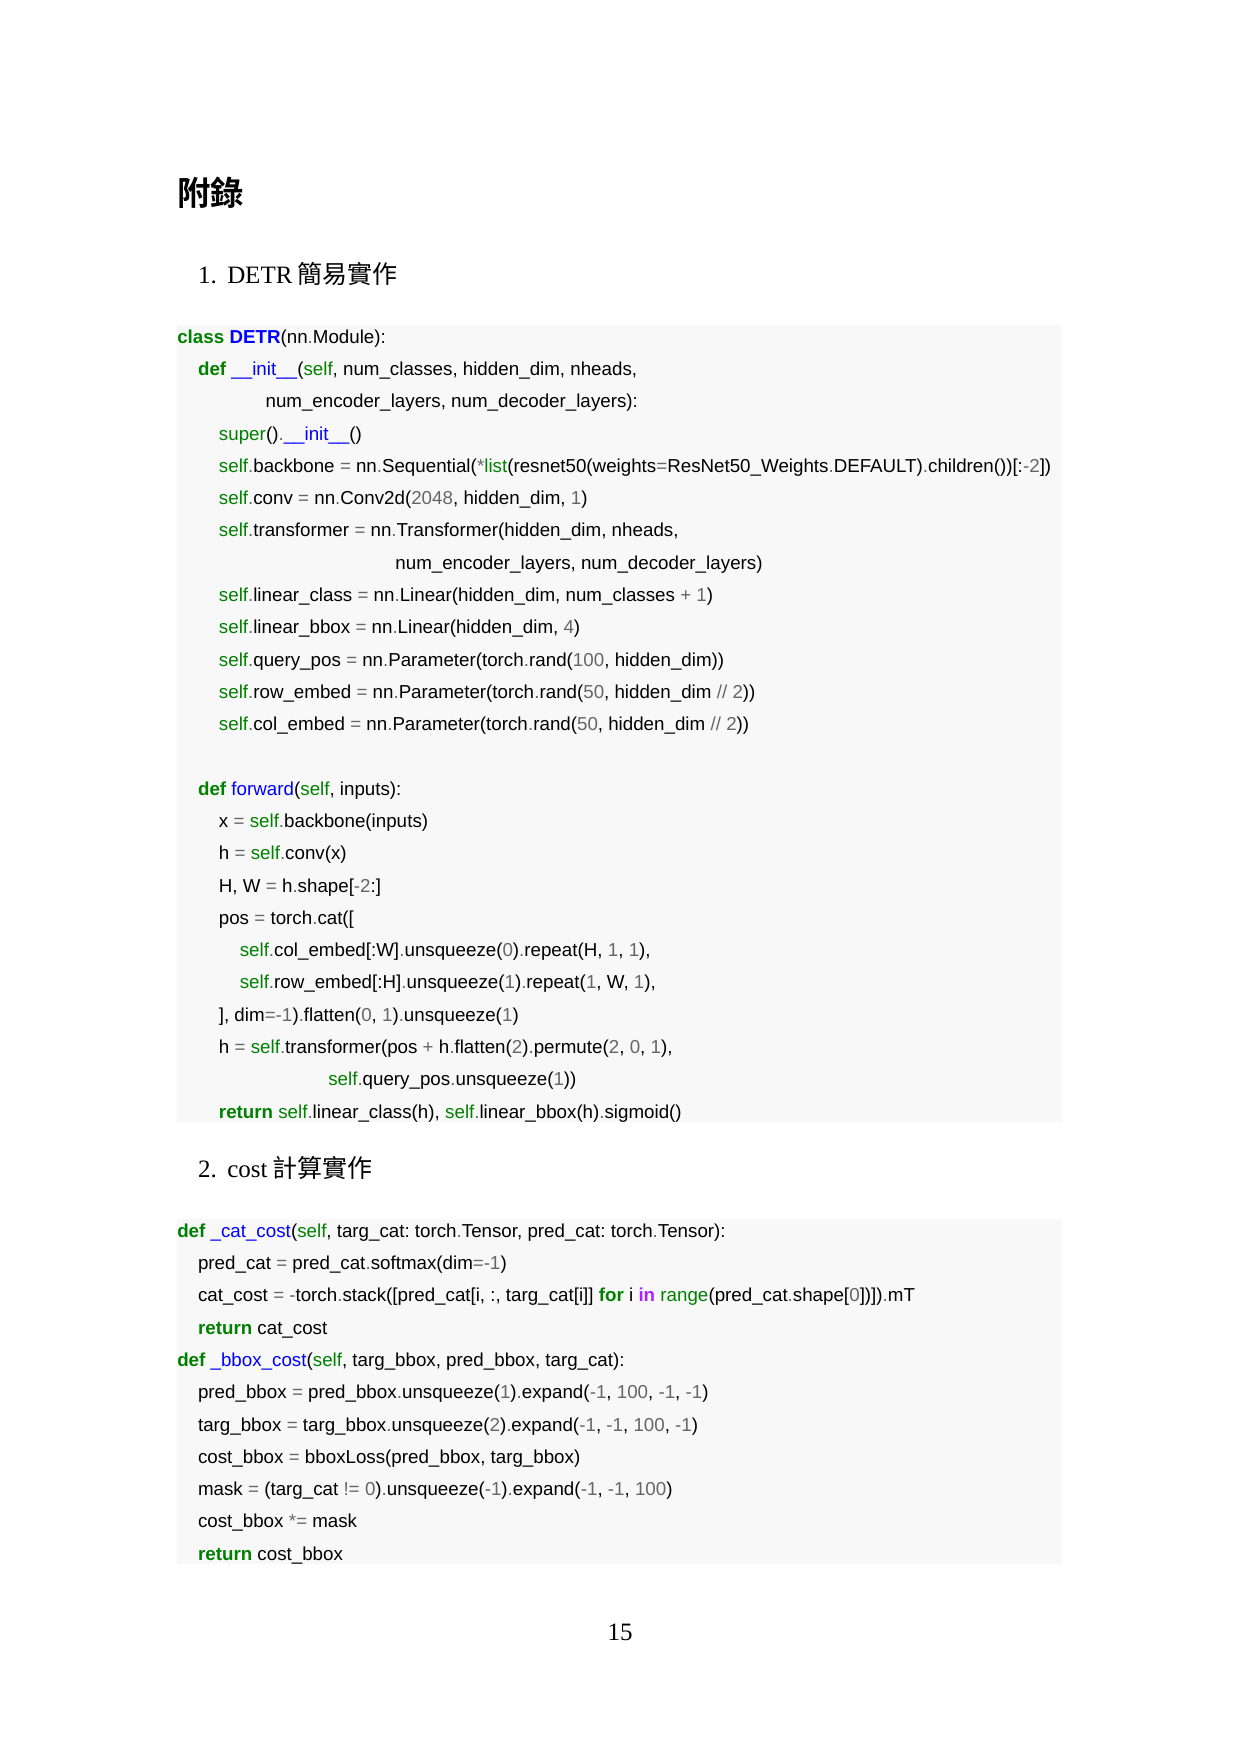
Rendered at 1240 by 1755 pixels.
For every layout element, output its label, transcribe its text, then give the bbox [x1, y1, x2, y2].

text ], dim=-1).flatten(0, 1).unsqueeze(1) [177, 1003, 1062, 1025]
text def _cat_cost(self, targ_cat: torch.Tensor, pred_cat: torch.Tensor): [177, 1219, 1062, 1241]
text super().__init__() [177, 422, 1062, 444]
text cost_bbox = bboxLoss(pred_bbox, targ_bbox) [177, 1446, 1062, 1467]
text pred_cat = pred_cat.softmax(dim=-1) [177, 1252, 1062, 1273]
text cat_cost = -torch.stack([pred_cat[i, :, targ_cat[i]] for i in range(pred_cat.shape[0])]).mT [177, 1284, 1062, 1306]
text h = self.transformer(pos + h.flatten(2).permute(2, 0, 1), [177, 1036, 1062, 1057]
text self.linear_class = nn.Linear(hidden_dim, num_classes + 1) [177, 584, 1062, 605]
text self.row_embed[:H].unsqueeze(1).repeat(1, W, 1), [177, 971, 1062, 993]
subtitle 附錄 [177, 166, 1062, 214]
text self.transformer = nn.Transformer(hidden_dim, nheads, [177, 519, 1062, 541]
text num_encoder_layers, num_decoder_layers): [177, 390, 1062, 412]
text self.backbone = nn.Sequential(*list(resnet50(weights=ResNet50_Weights.DEFAULT).children())[:-2]) [177, 454, 1062, 476]
text self.col_embed = nn.Parameter(torch.rand(50, hidden_dim // 2)) [177, 713, 1062, 734]
text def forward(self, inputs): [177, 777, 1062, 799]
text self.row_embed = nn.Parameter(torch.rand(50, hidden_dim // 2)) [177, 681, 1062, 702]
text def _bbox_cost(self, targ_bbox, pred_bbox, targ_cat): [177, 1349, 1062, 1370]
text class DETR(nn.Module): [177, 325, 1062, 347]
text self.linear_bbox = nn.Linear(hidden_dim, 4) [177, 616, 1062, 638]
list cost計算實作 [198, 1149, 1062, 1185]
text H, W = h.shape[-2:] [177, 874, 1062, 896]
text num_encoder_layers, num_decoder_layers) [177, 551, 1062, 573]
text h = self.conv(x) [177, 842, 1062, 864]
text mask = (targ_cat != 0).unsqueeze(-1).expand(-1, -1, 100) [177, 1478, 1062, 1499]
text self.conv = nn.Conv2d(2048, hidden_dim, 1) [177, 487, 1062, 508]
list DETR簡易實作 [198, 255, 1062, 291]
text self.query_pos.unsqueeze(1)) [177, 1068, 1062, 1090]
text return cost_bbox [177, 1542, 1062, 1564]
text return cat_cost [177, 1316, 1062, 1338]
text self.col_embed[:W].unsqueeze(0).repeat(H, 1, 1), [177, 939, 1062, 961]
text targ_bbox = targ_bbox.unsqueeze(2).expand(-1, -1, 100, -1) [177, 1413, 1062, 1435]
text x = self.backbone(inputs) [177, 810, 1062, 831]
text self.query_pos = nn.Parameter(torch.rand(100, hidden_dim)) [177, 648, 1062, 670]
text return self.linear_class(h), self.linear_bbox(h).sigmoid() [177, 1100, 1062, 1122]
text def __init__(self, num_classes, hidden_dim, nheads, [177, 358, 1062, 379]
text pred_bbox = pred_bbox.unsqueeze(1).expand(-1, 100, -1, -1) [177, 1381, 1062, 1403]
text pos = torch.cat([ [177, 907, 1062, 928]
text cost_bbox *= mask [177, 1510, 1062, 1532]
